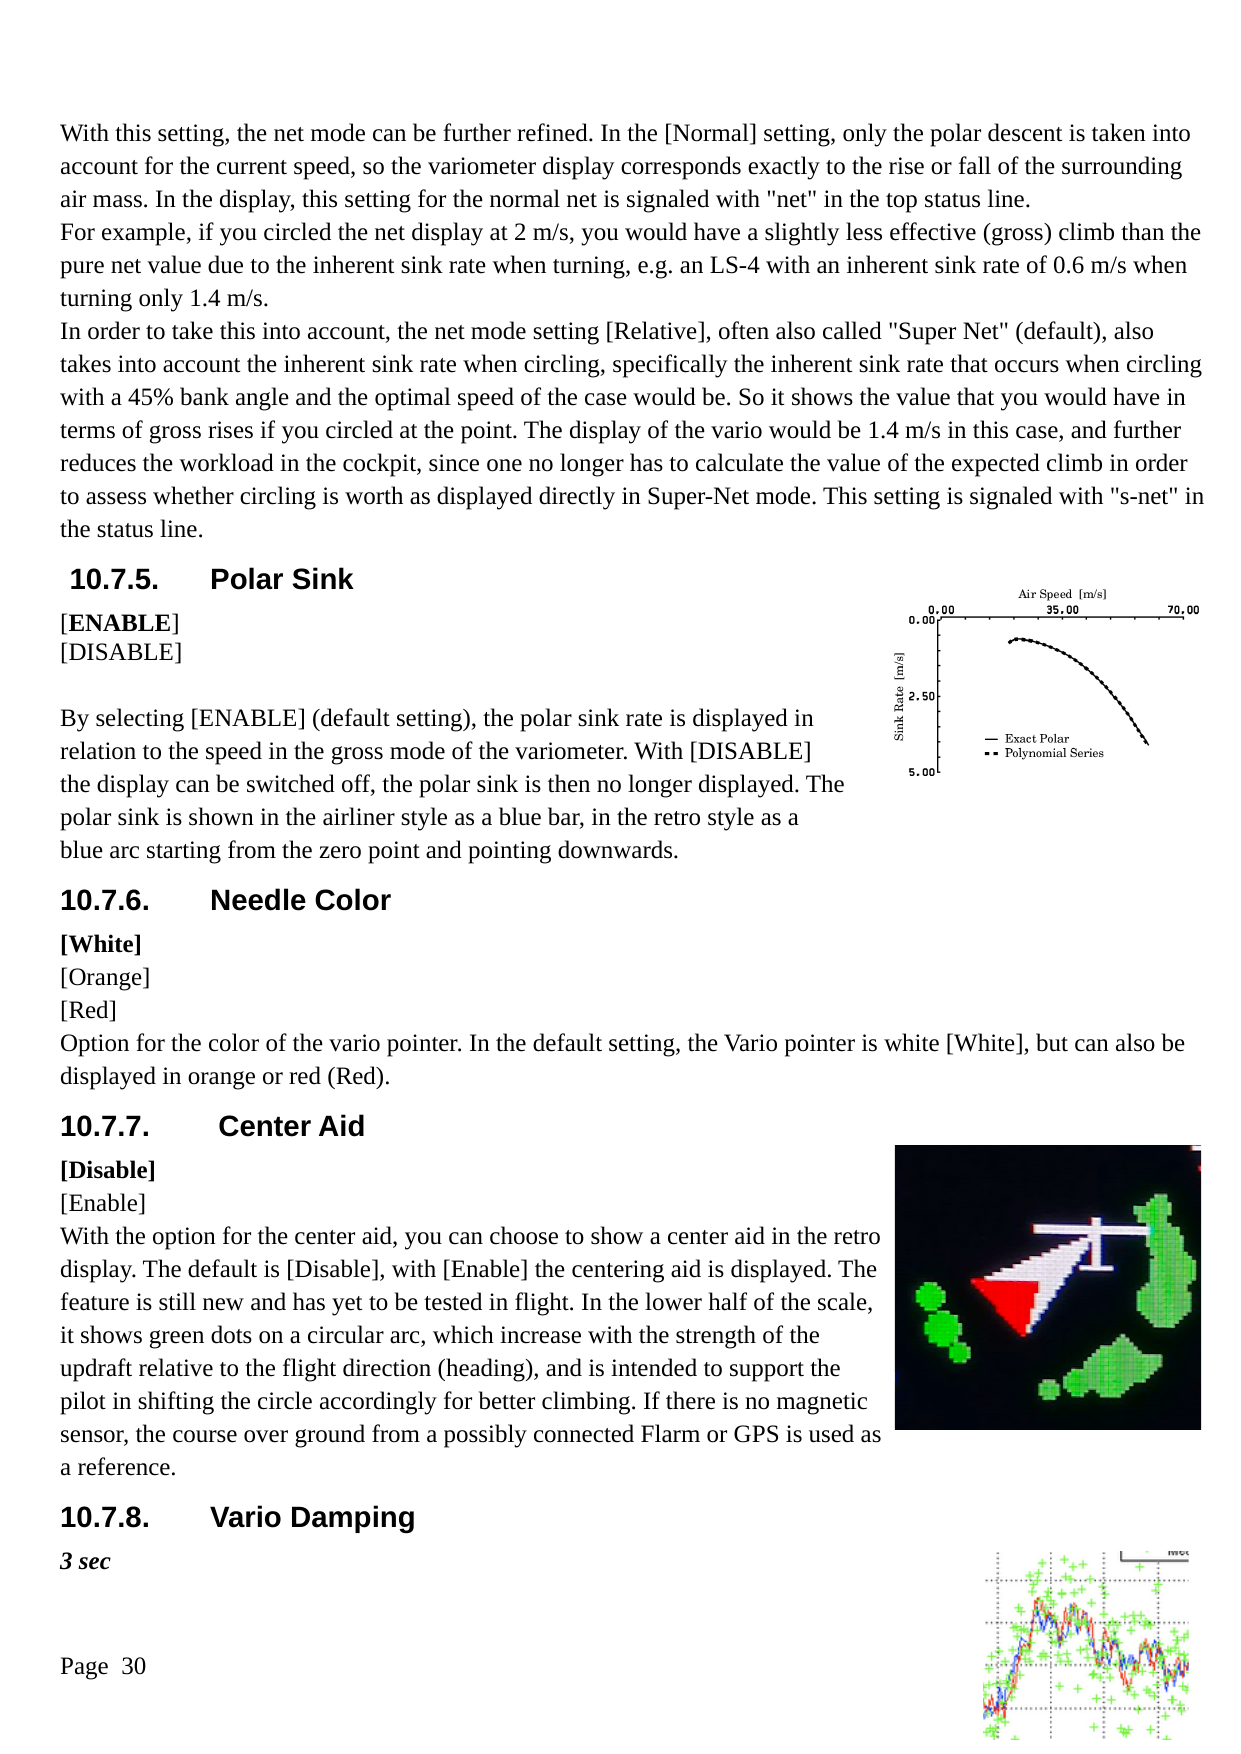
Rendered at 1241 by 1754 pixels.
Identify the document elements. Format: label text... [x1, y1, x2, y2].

picture [891, 586, 1199, 776]
text [Red] [60, 995, 1207, 1024]
subtitle Vario Damping [60, 1500, 1207, 1533]
subtitle Center Aid [60, 1109, 1207, 1142]
text [DISABLE] [60, 637, 891, 666]
text [Disable] [60, 1155, 894, 1184]
text By selecting [ENABLE] (default setting), the polar sink rate is displayed in relation to the speed in the gross mode of the variometer. With [DISABLE] the display can be switched off, the polar sink is then no longer displayed. The polar sink is shown in the airliner style as a blue bar, in the retro style as a blue arc starting from the zero point and pointing downwards. [60, 703, 1207, 864]
text [White] [60, 929, 1207, 958]
picture [983, 1551, 1189, 1740]
subtitle Needle Color [60, 883, 1207, 916]
text [Orange] [60, 962, 1207, 991]
text [1199, 608, 1207, 637]
text Option for the color of the vario pointer. In the default setting, the Vario pointer is white [White], but can also be displayed in orange or red (Red). [60, 1028, 1207, 1090]
text With this setting, the net mode can be further refined. In the [Normal] setting, only the polar descent is taken into account for the current speed, so the variometer display corresponds exactly to the rise or fall of the surrounding air mass. In the display, this setting for the normal net is signaled with "net" in the top status line. For example, if you circled the net display at 2 m/s, you would have a slightly less effective (gross) climb than the pure net value due to the inherent sink rate when turning, e.g. an LS-4 with an inherent sink rate of 0.6 m/s when turning only 1.4 m/s. In order to take this into account, the net mode setting [Relative], often also called "Super Net" (default), also takes into account the inherent sink rate when circling, specifically the inherent sink rate that occurs when circling with a 45% bank angle and the optimal speed of the case would be. So it shows the value that you would have in terms of gross rises if you circled at the point. The display of the vario would be 1.4 m/s in this case, and further reduces the workload in the cockpit, since one no longer has to calculate the value of the expected climb in order to assess whether circling is worth as displayed directly in Super-Net mode. This setting is signaled with "s-net" in the status line. [60, 118, 1207, 543]
picture [894, 1145, 1202, 1430]
text [Enable] [60, 1188, 894, 1217]
text With the option for the center aid, you can choose to show a center aid in the retro display. The default is [Disable], with [Enable] the centering aid is displayed. The feature is still new and has yet to be tested in flight. In the lower half of the scale, it shows green dots on a circular arc, which increase with the strength of the updraft relative to the flight direction (heading), and is intended to support the pilot in shifting the circle accordingly for better climbing. If there is no magnetic sensor, the course over ground from a possibly connected Flarm or GPS is used as a reference. [60, 1221, 1207, 1481]
text [1199, 637, 1207, 666]
text 3 sec [60, 1546, 1207, 1575]
text [ENABLE] [60, 608, 891, 637]
subtitle Polar Sink [69, 562, 1207, 596]
